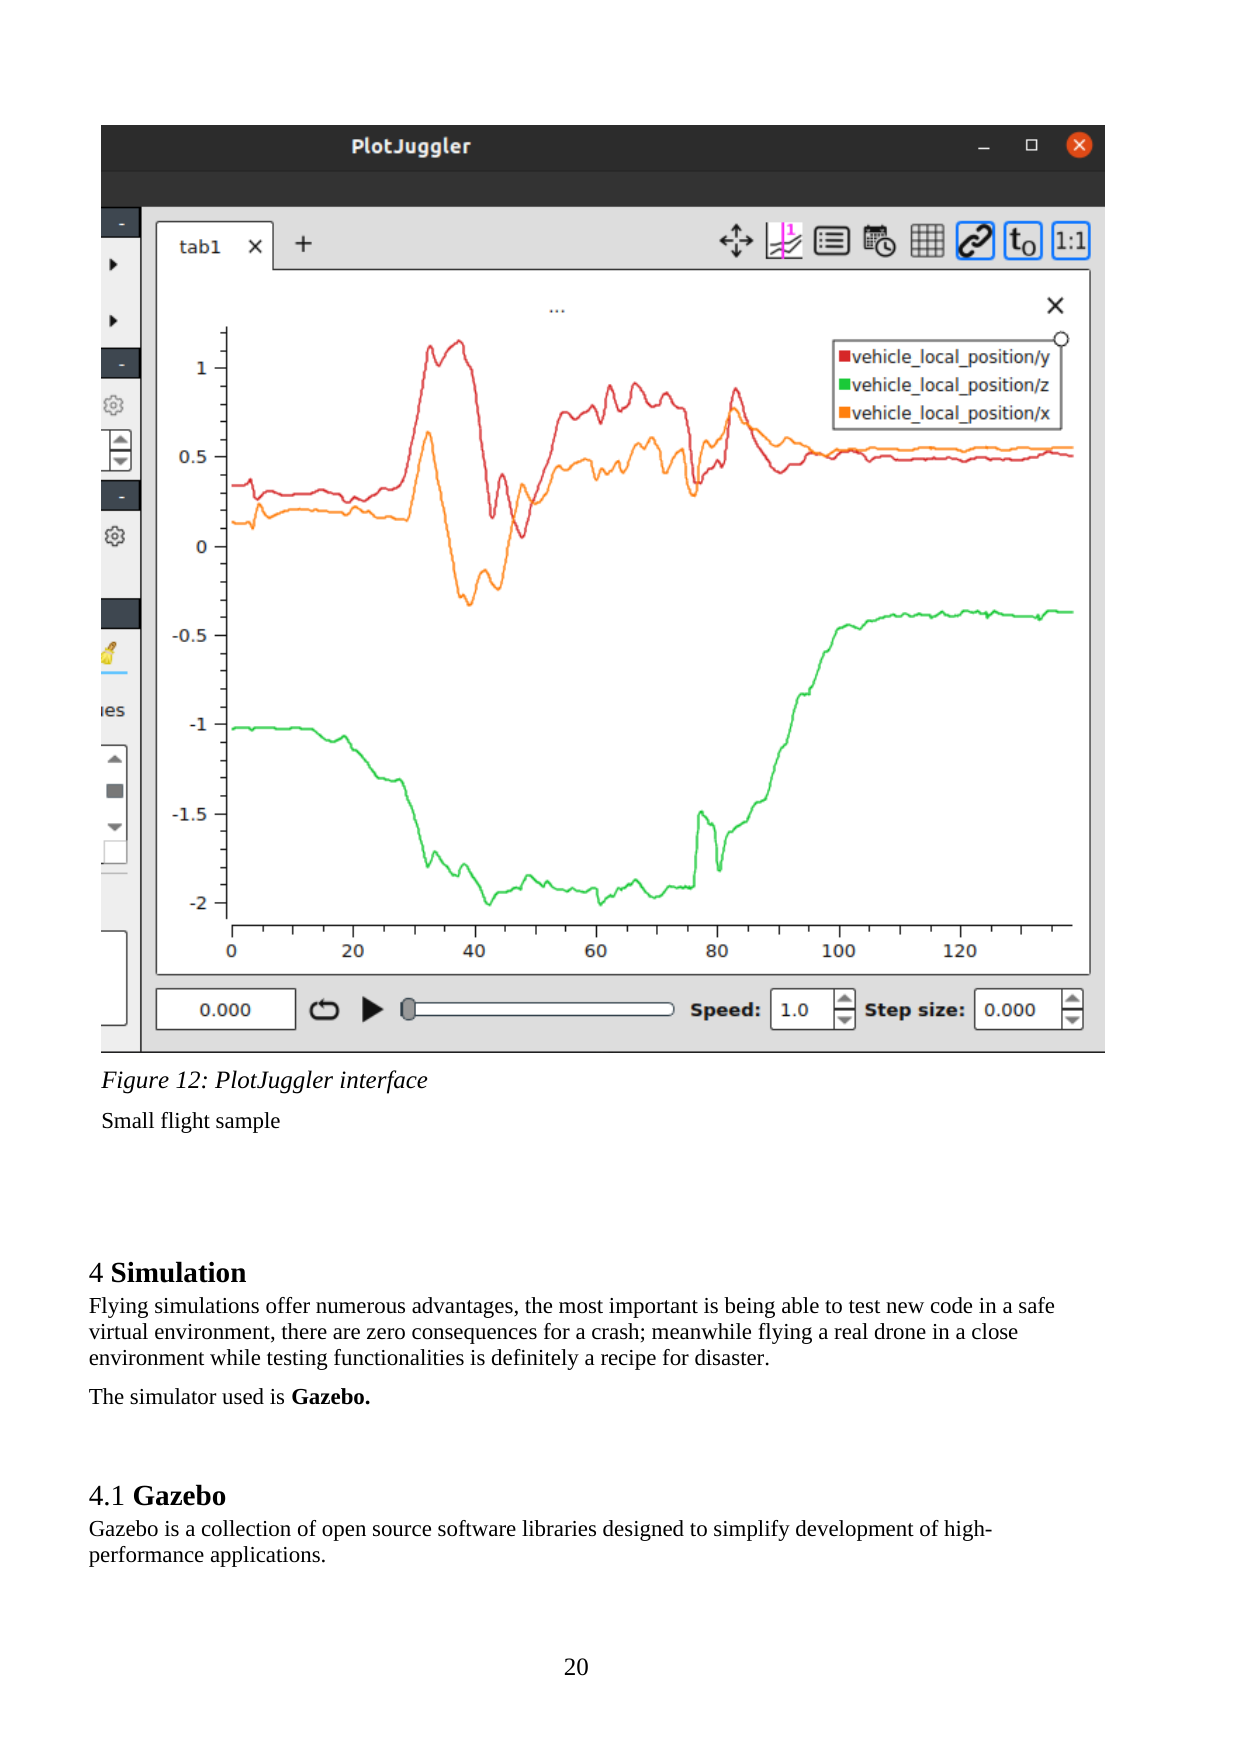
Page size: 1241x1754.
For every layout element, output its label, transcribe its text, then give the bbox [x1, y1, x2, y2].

list Gazebo is a collection of open source software libraries designed to simplify development of high-performance applications. [88, 1515, 1093, 1568]
subtitle [101, 1094, 1105, 1107]
subtitle 4 Simulation [88, 1255, 1093, 1289]
subtitle 4.1 Gazebo [88, 1478, 1093, 1512]
list Figure 12: PlotJuggler interface [101, 1053, 1105, 1094]
list Flying simulations offer numerous advantages, the most important is being able to test new code in a safe virtual environment, there are zero consequences for a crash; meanwhile flying a real drone in a close environment while testing functionalities is definitely a recipe for disaster. [88, 1292, 1093, 1371]
list Small flight sample [101, 1107, 1105, 1133]
picture [101, 125, 1105, 1053]
list The simulator used is Gazebo. [88, 1383, 1093, 1409]
subtitle [101, 112, 1105, 125]
